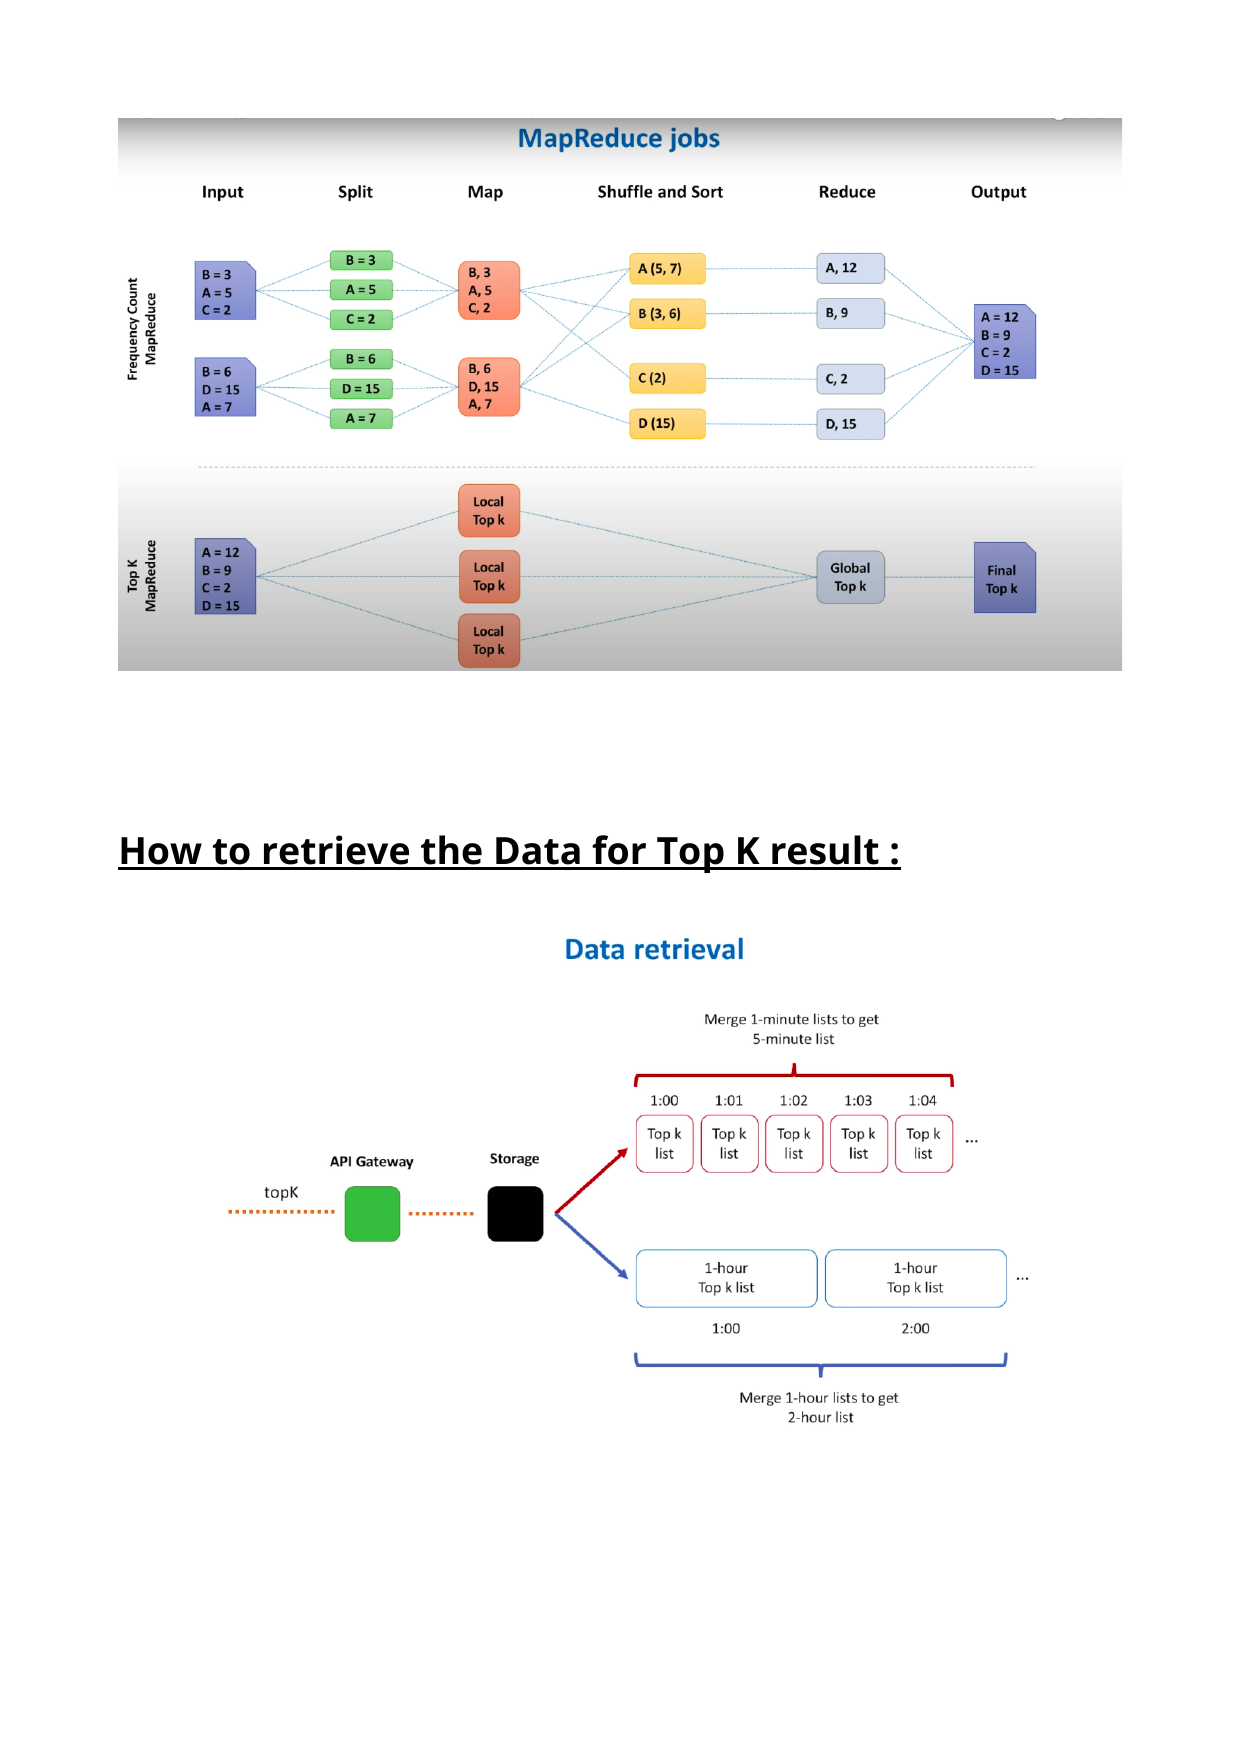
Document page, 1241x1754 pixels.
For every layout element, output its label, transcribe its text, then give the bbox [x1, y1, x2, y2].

picture [118, 118, 1123, 671]
text How to retrieve the Data for Top K result : [118, 824, 1122, 875]
picture [118, 926, 1123, 1456]
